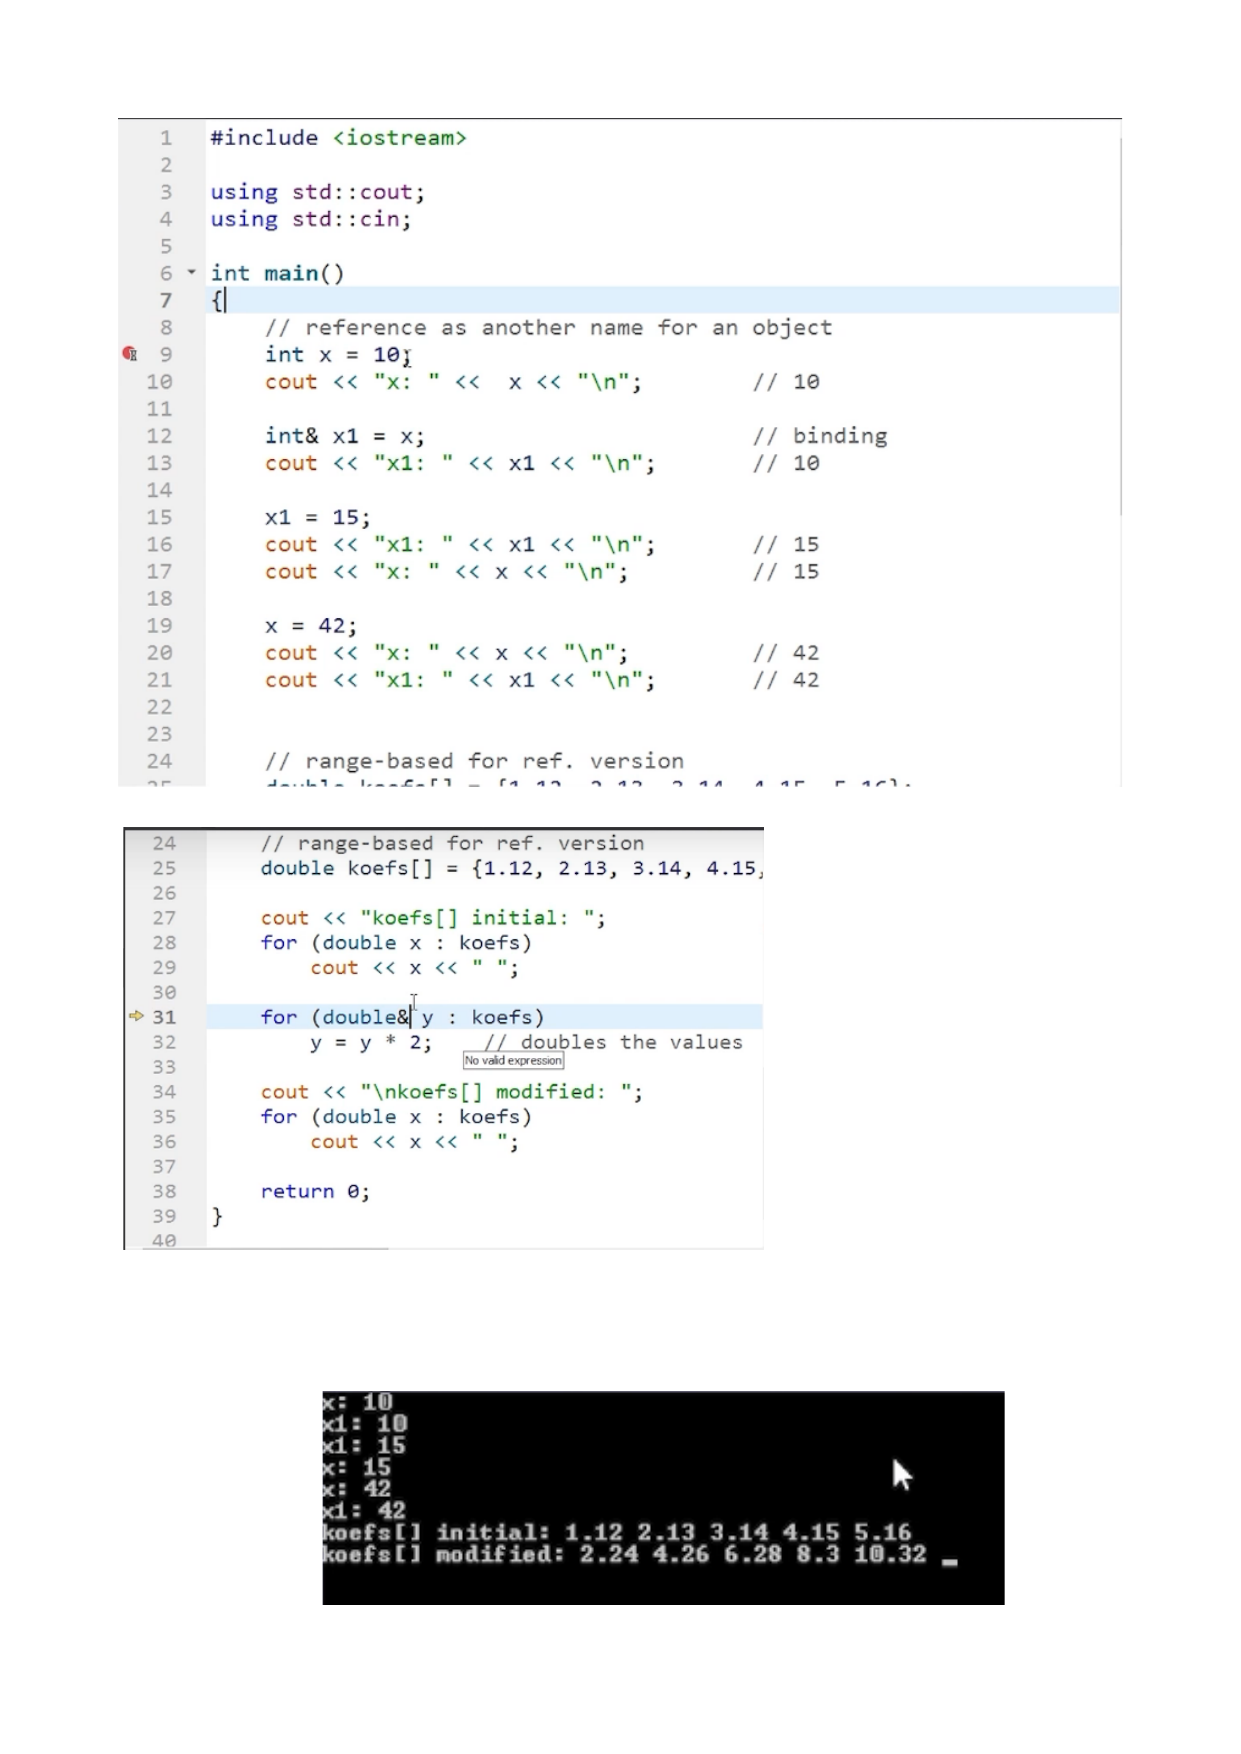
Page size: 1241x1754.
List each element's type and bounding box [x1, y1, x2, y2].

picture [322, 1391, 1005, 1605]
picture [118, 118, 1123, 787]
picture [123, 827, 764, 1250]
